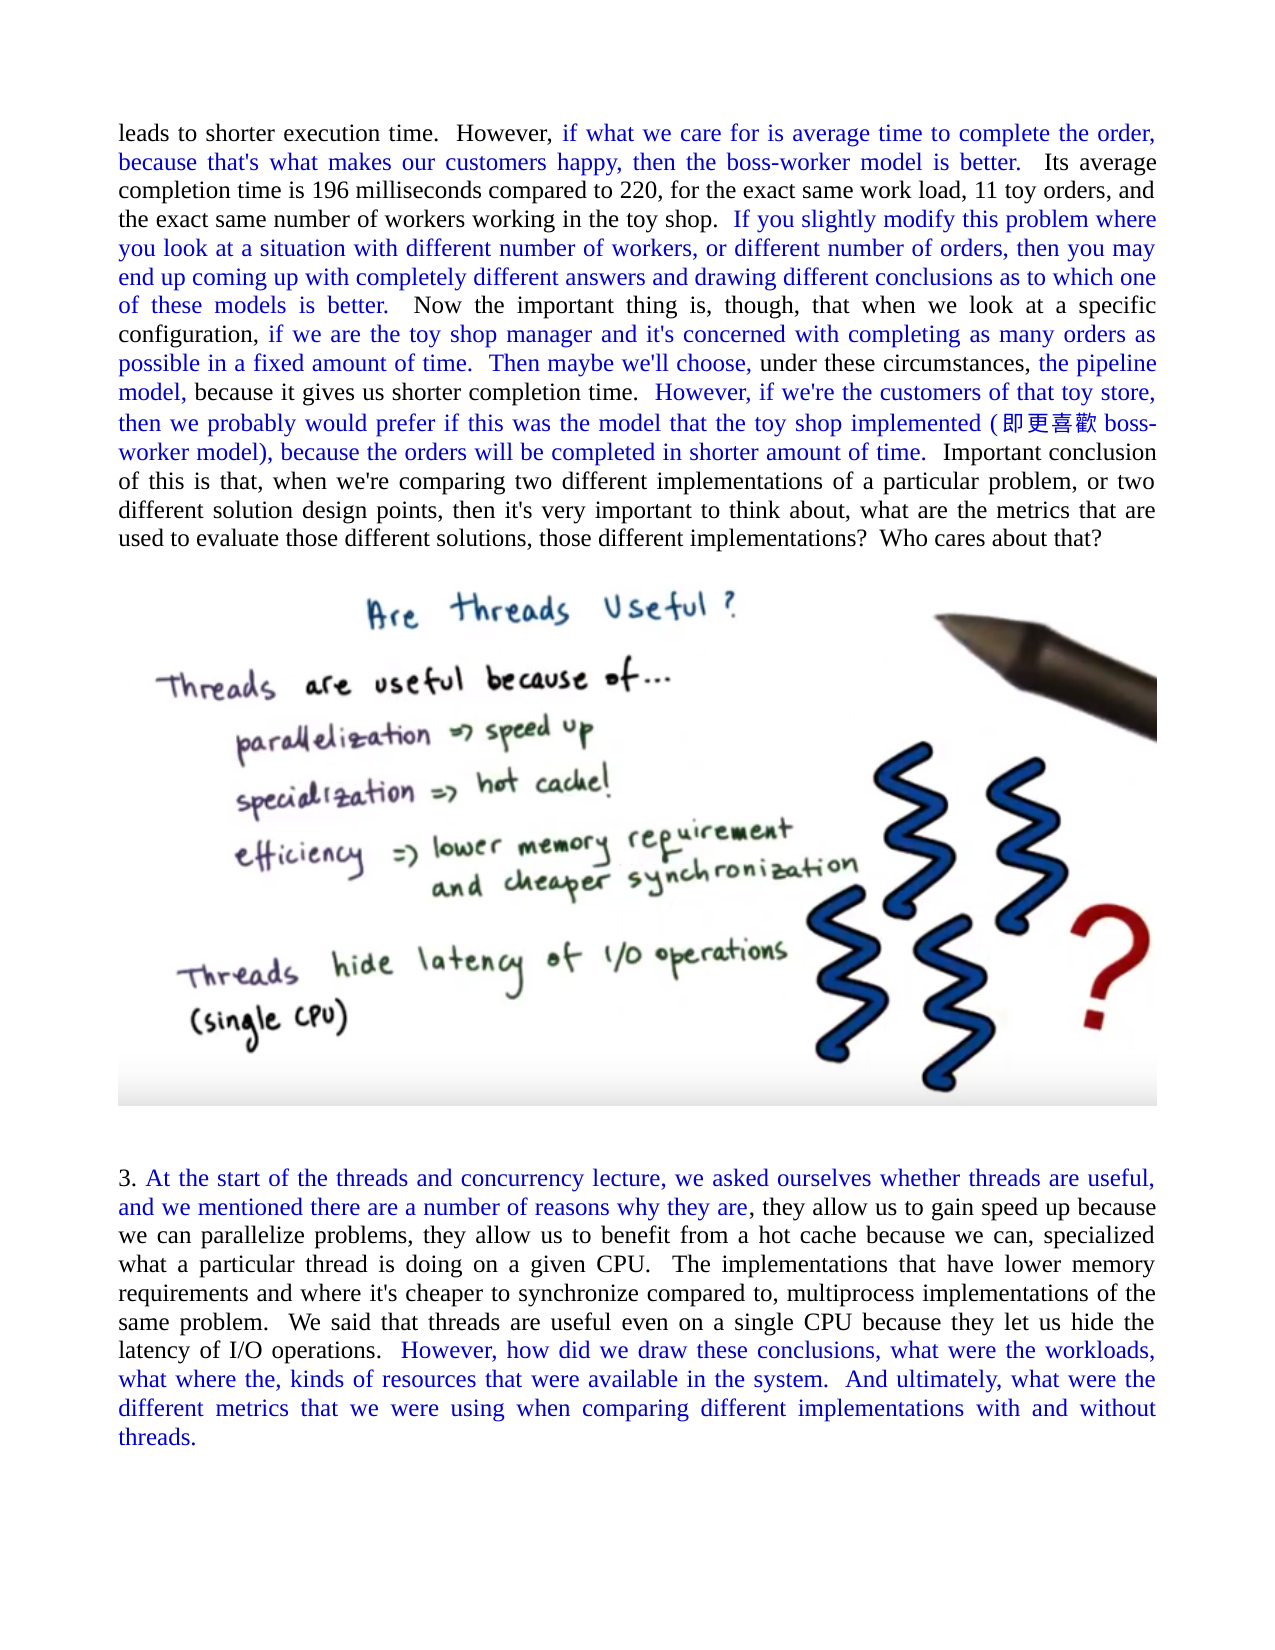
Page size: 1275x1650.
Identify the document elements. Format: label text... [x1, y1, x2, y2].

text 3. At the start of the threads and concurrency lecture, we asked ourselves whether threads are useful, and we mentioned there are a number of reasons why they are, they allow us to gain speed up because we can parallelize problems, they allow us to benefit from a hot cache because we can, specialized what a particular thread is doing on a given CPU. The implementations that have lower memory requirements and where it's cheaper to synchronize compared to, multiprocess implementations of the same problem. We said that threads are useful even on a single CPU because they let us hide the latency of I/O operations. However, how did we draw these conclusions, what were the workloads, what where the, kinds of resources that were available in the system. And ultimately, what were the different metrics that we were using when comparing different implementations with and without threads. [118, 1163, 1157, 1450]
text leads to shorter execution time. However, if what we care for is average time to complete the order, because that's what makes our customers happy, then the boss-worker model is better. Its average completion time is 196 milliseconds compared to 220, for the exact same work load, 11 toy orders, and the exact same number of workers working in the toy shop. If you slightly modify this problem where you look at a situation with different number of workers, or different number of orders, then you may end up coming up with completely different answers and drawing different conclusions as to which one of these models is better. Now the important thing is, though, that when we look at a specific configuration, if we are the toy shop manager and it's concerned with completing as many orders as possible in a fixed amount of time. Then maybe we'll choose, under these circumstances, the pipeline model, because it gives us shorter completion time. However, if we're the customers of that toy store, then we probably would prefer if this was the model that the toy shop implemented (即更喜歡boss-worker model), because the orders will be completed in shorter amount of time. Important conclusion of this is that, when we're comparing two different implementations of a particular problem, or two different solution design points, then it's very important to think about, what are the metrics that are used to evaluate those different solutions, those different implementations? Who cares about that? [118, 118, 1157, 552]
picture [118, 581, 1157, 1106]
